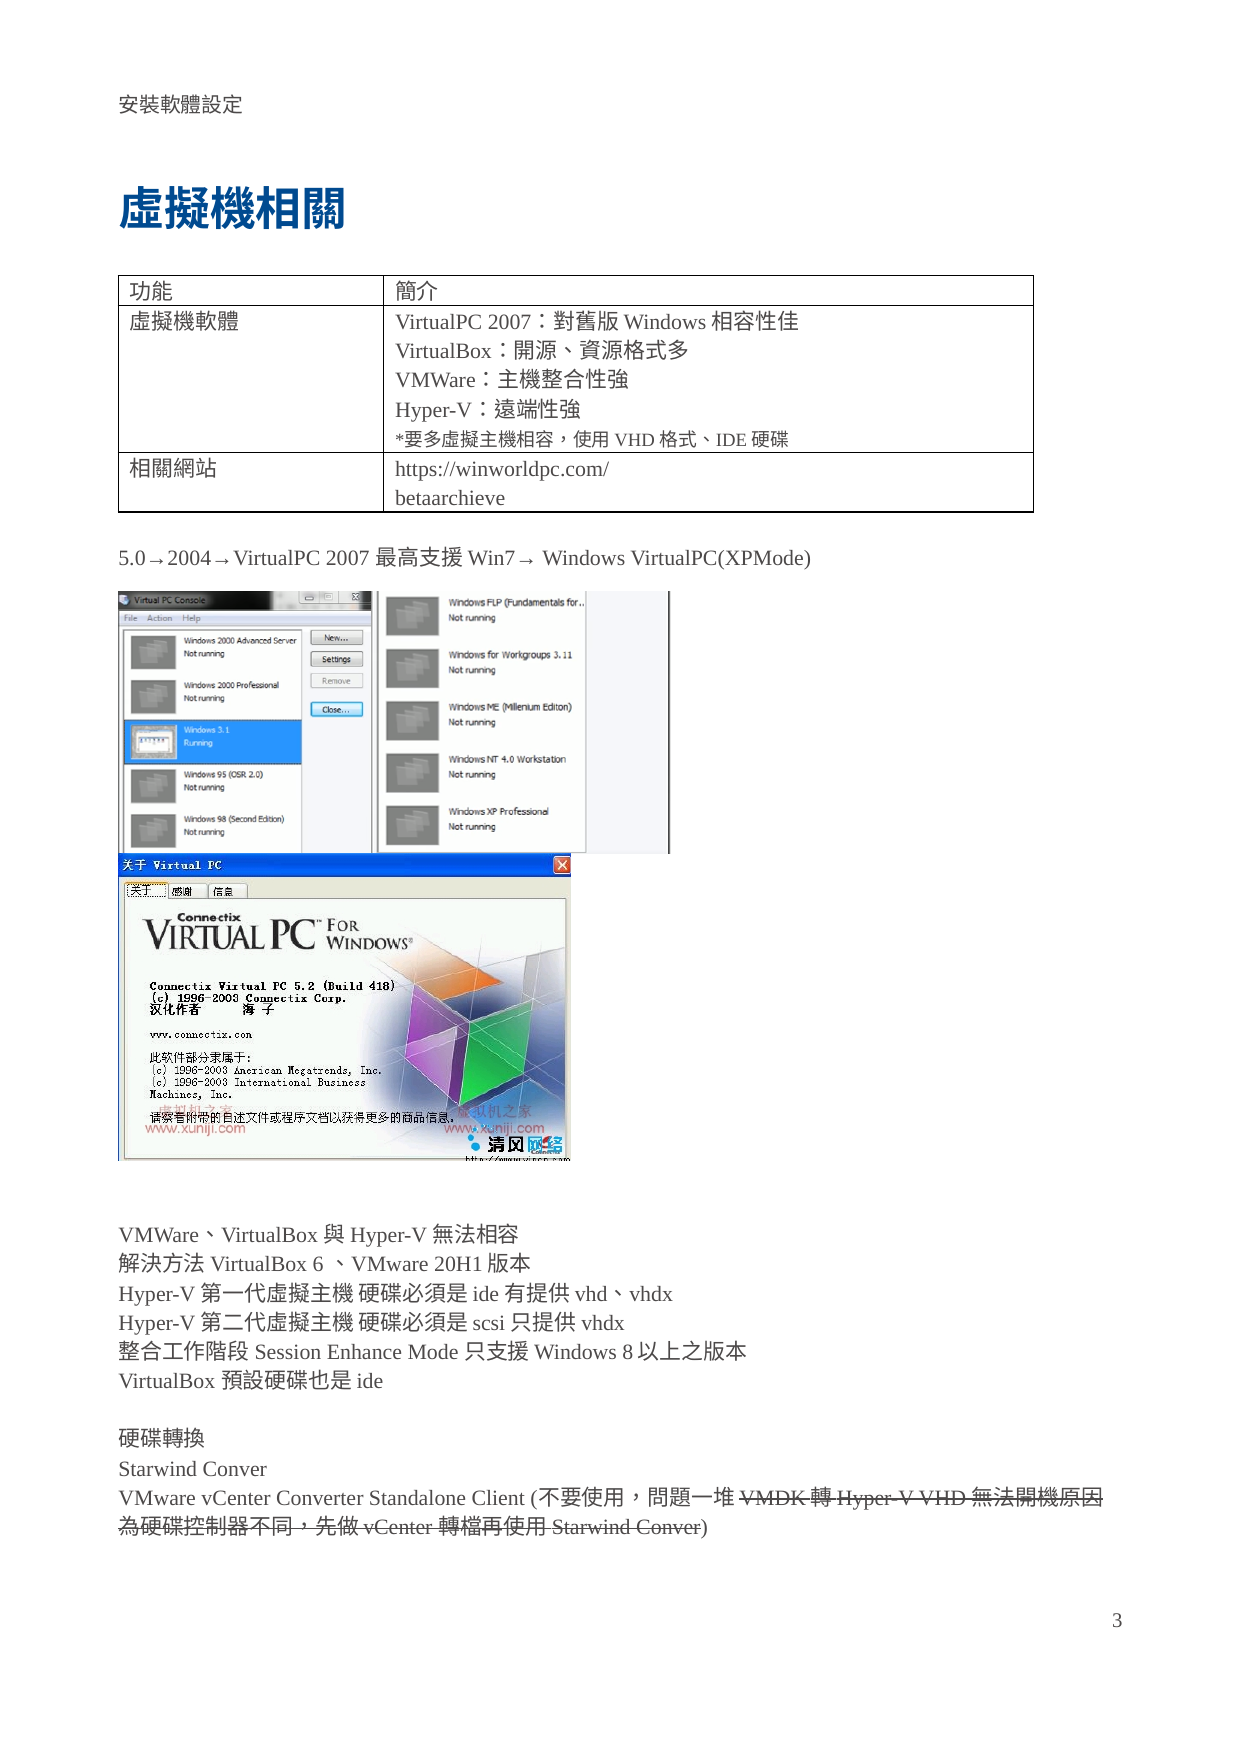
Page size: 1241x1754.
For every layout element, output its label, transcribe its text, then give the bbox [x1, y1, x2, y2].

text Starwind Conver [118, 1453, 1122, 1482]
table_header 簡介 [384, 276, 1033, 305]
text Hyper-V 第一代虛擬主機 硬碟必須是ide 有提供vhd、vhdx [118, 1278, 1122, 1307]
text 硬碟轉換 [118, 1423, 1122, 1453]
table_header 功能 [119, 276, 383, 305]
text VMWare、VirtualBox 與Hyper-V 無法相容 [118, 1219, 1122, 1248]
subtitle 虛擬機相關 [118, 179, 1122, 237]
text VirtualBox 預設硬碟也是ide [118, 1365, 1122, 1394]
table_cell https://winworldpc.com/ betaarchieve [384, 453, 1033, 511]
text 解決方法VirtualBox 6 、VMware 20H1版本 [118, 1248, 1122, 1278]
table_cell 相關網站 [119, 453, 383, 511]
text VMware vCenter Converter Standalone Client (不要使用，問題一堆VMDK轉Hyper-V VHD 無法開機原因為硬碟控制器不同，先做vCenter 轉檔再使用Starwind Conver) [118, 1482, 1122, 1540]
text 5.0→2004→VirtualPC 2007 最高支援 Win7→ Windows VirtualPC(XPMode) [118, 542, 1122, 571]
text 整合工作階段 Session Enhance Mode 只支援Windows 8以上之版本 [118, 1336, 1122, 1365]
table_cell 虛擬機軟體 [119, 306, 383, 452]
text Hyper-V 第二代虛擬主機 硬碟必須是scsi 只提供 vhdx [118, 1307, 1122, 1336]
table_cell VirtualPC 2007：對舊版Windows 相容性佳 VirtualBox：開源、資源格式多 VMWare：主機整合性強 Hyper-V：遠端性強 *要多虛擬主機相容，使用VHD 格式、IDE 硬碟 [384, 306, 1033, 452]
